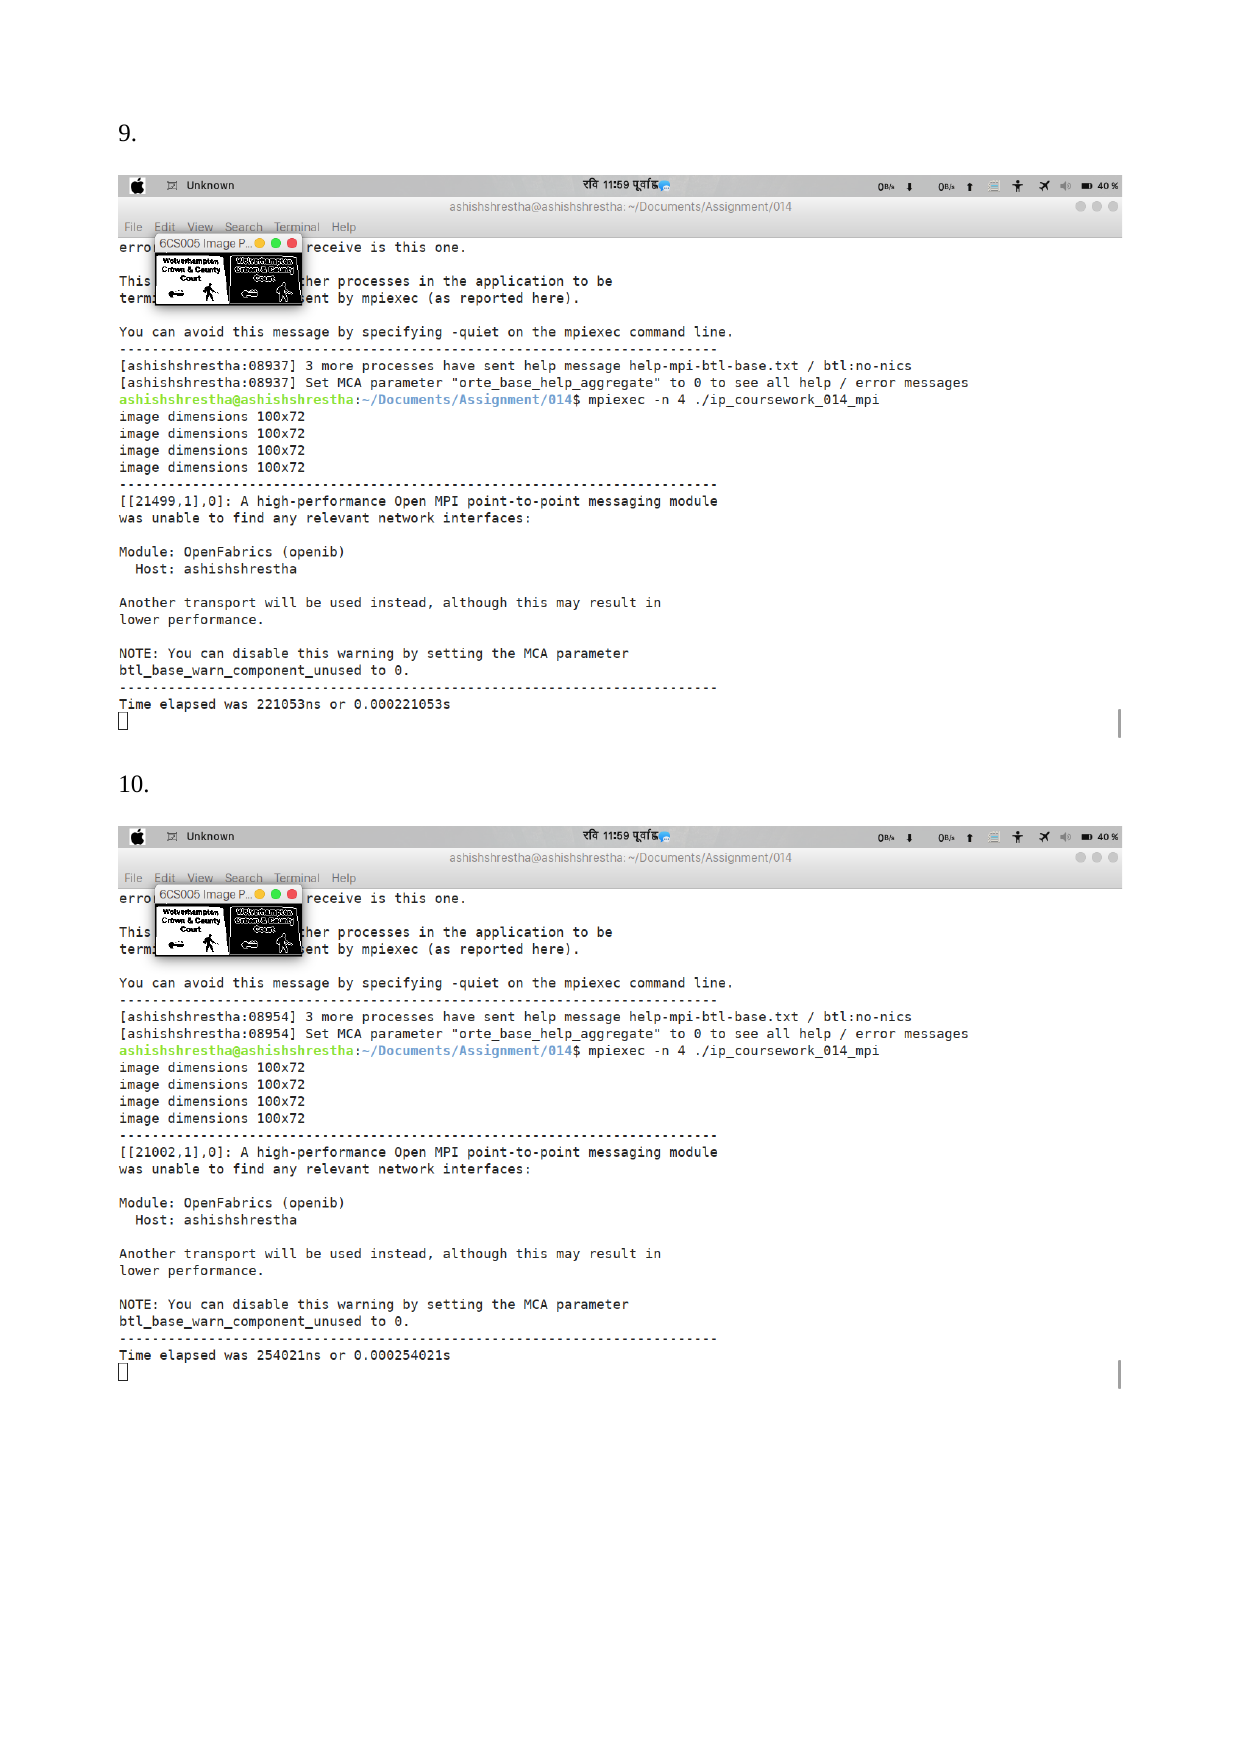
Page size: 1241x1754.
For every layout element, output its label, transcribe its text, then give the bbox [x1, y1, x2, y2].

text 9. [118, 118, 1122, 147]
picture [118, 826, 1123, 1391]
text 10. [118, 769, 1122, 797]
picture [118, 175, 1123, 740]
